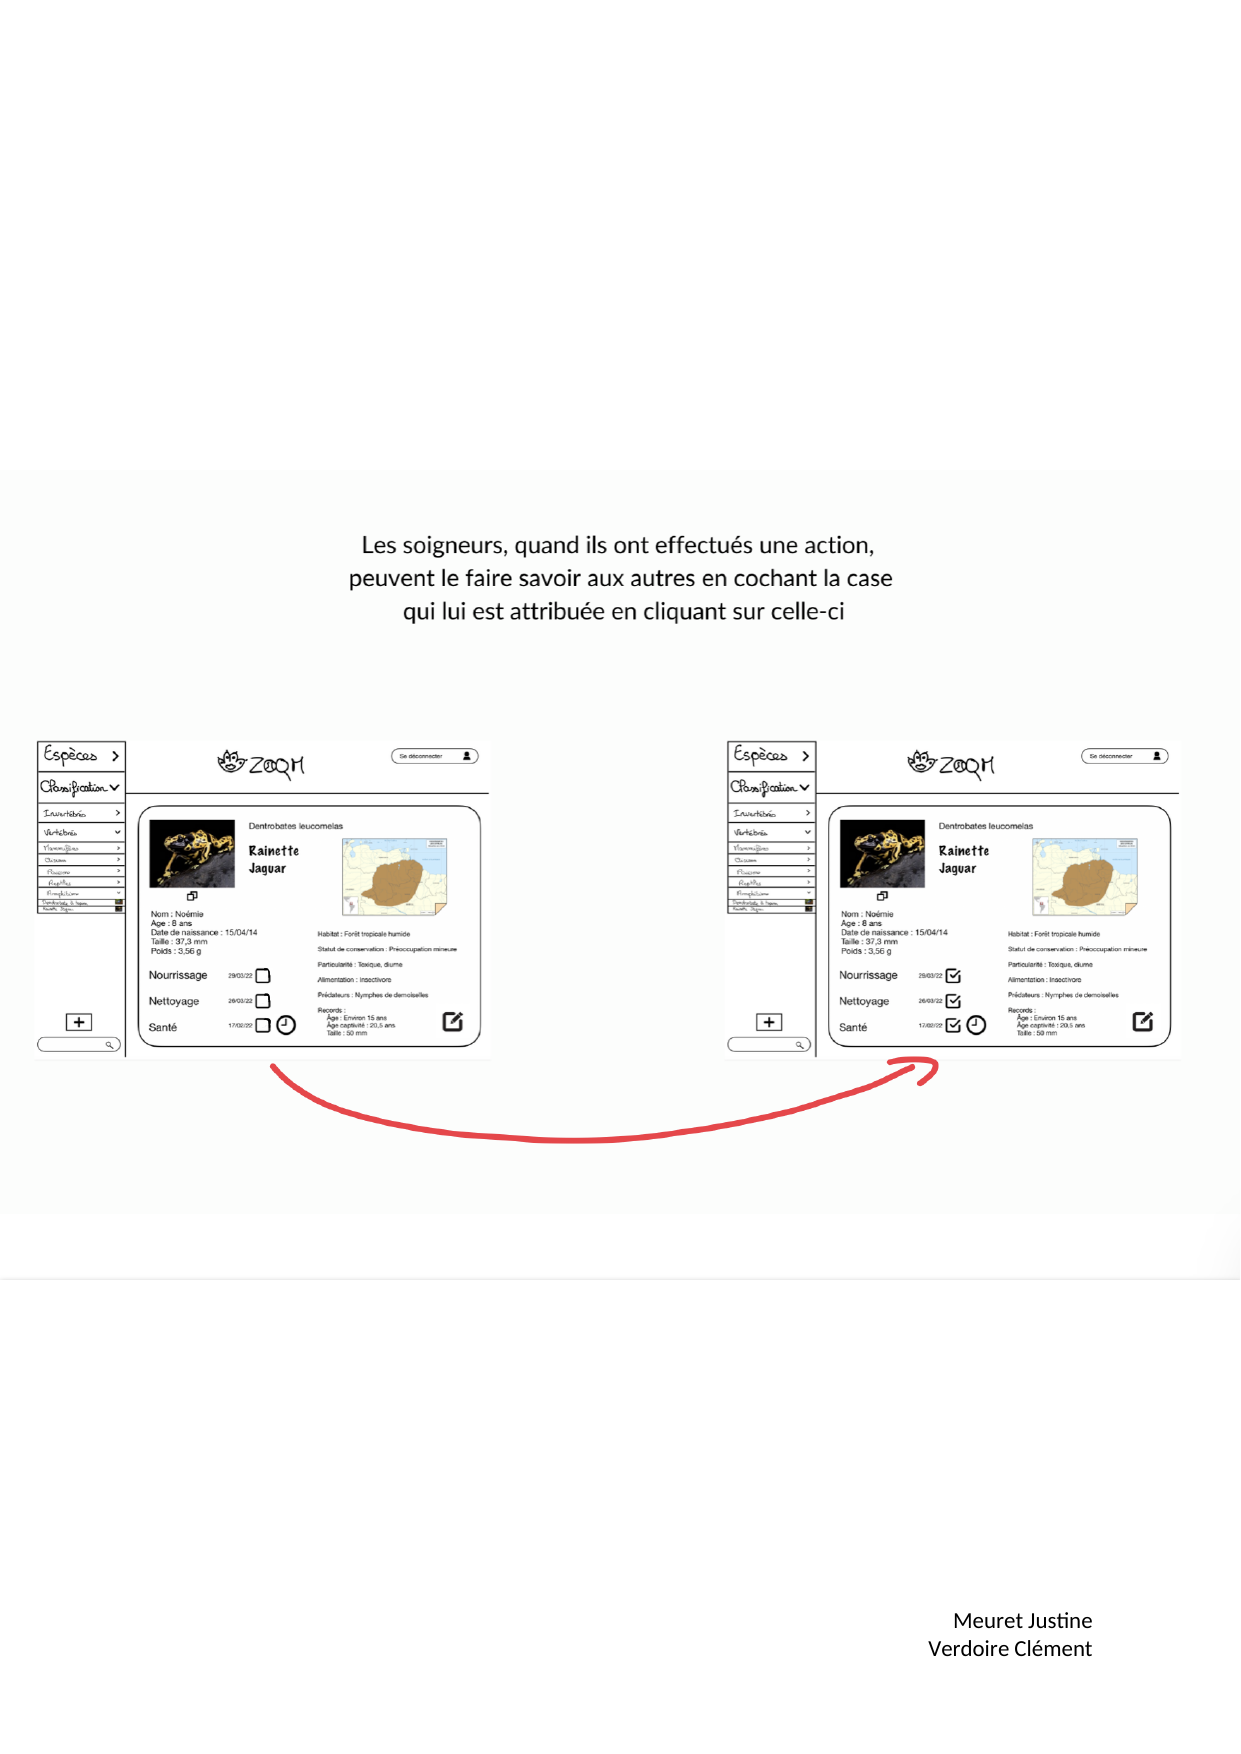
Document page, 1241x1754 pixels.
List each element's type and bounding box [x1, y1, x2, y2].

picture [0, 413, 1241, 1280]
